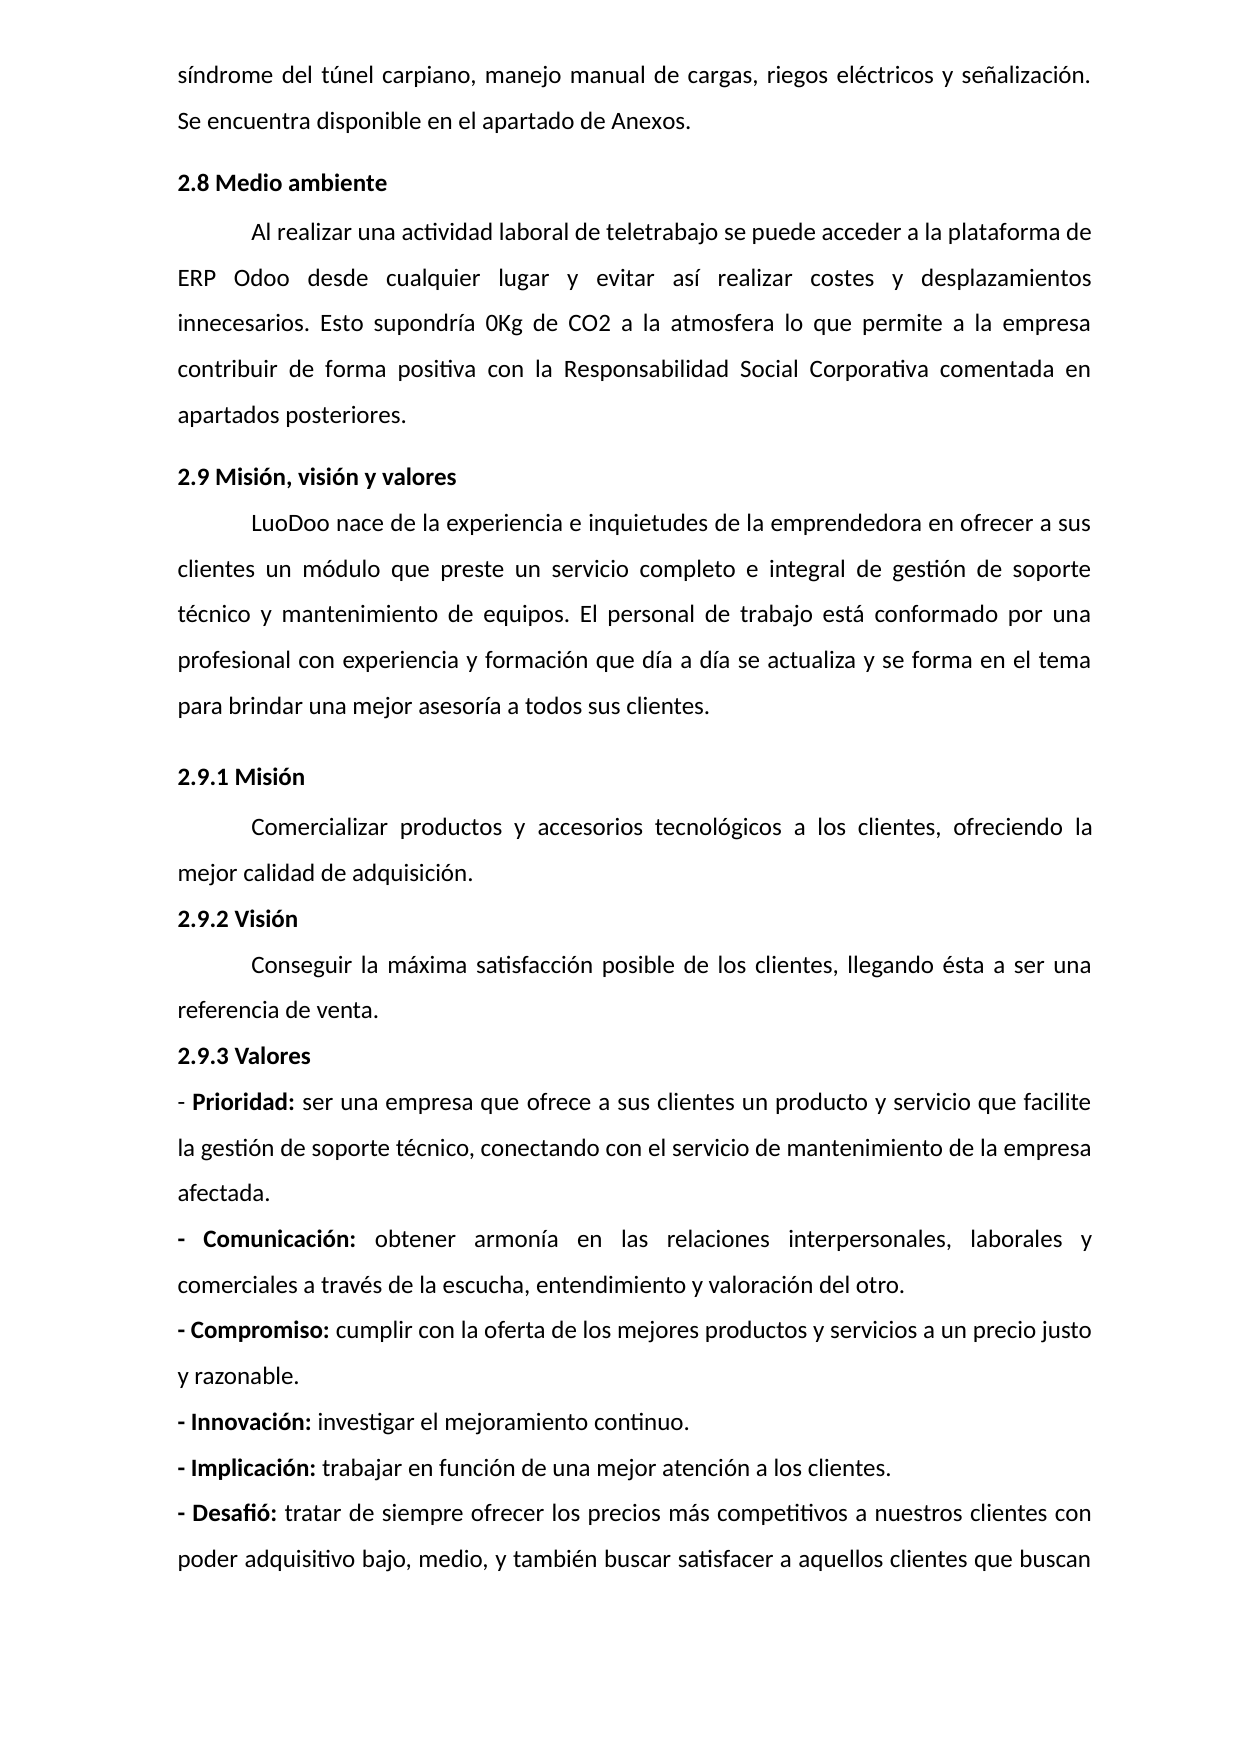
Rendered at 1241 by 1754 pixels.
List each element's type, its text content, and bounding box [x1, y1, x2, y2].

text Al realizar una actividad laboral de teletrabajo se puede acceder a la plataforma de ERP Odoo desde cualquier lugar y evitar así realizar costes y desplazamientos innecesarios. Esto supondría 0Kg de CO2 a la atmosfera lo que permite a la empresa contribuir de forma positiva con la Responsabilidad Social Corporativa comentada en apartados posteriores. [177, 216, 1093, 429]
text 2.9.1 Misión [177, 761, 1093, 791]
text - Innovación: investigar el mejoramiento continuo. [177, 1406, 1093, 1437]
text - Compromiso: cumplir con la oferta de los mejores productos y servicios a un precio justo y razonable. [177, 1315, 1093, 1391]
text - Desafió: tratar de siempre ofrecer los precios más competitivos a nuestros clientes con poder adquisitivo bajo, medio, y también buscar satisfacer a aquellos clientes que buscan [177, 1498, 1093, 1574]
text 2.9 Misión, visión y valores [177, 461, 1093, 492]
text LuoDoo nace de la experiencia e inquietudes de la emprendedora en ofrecer a sus clientes un módulo que preste un servicio completo e integral de gestión de soporte técnico y mantenimiento de equipos. El personal de trabajo está conformado por una profesional con experiencia y formación que día a día se actualiza y se forma en el tema para brindar una mejor asesoría a todos sus clientes. [177, 507, 1093, 721]
text Comercializar productos y accesorios tecnológicos a los clientes, ofreciendo la mejor calidad de adquisición. [177, 807, 1093, 888]
text Conseguir la máxima satisfacción posible de los clientes, llegando ésta a ser una referencia de venta. [177, 949, 1093, 1025]
text 2.9.2 Visión [177, 903, 1093, 934]
text 2.8 Medio ambiente [177, 167, 1093, 198]
text - Implicación: trabajar en función de una mejor atención a los clientes. [177, 1452, 1093, 1482]
text síndrome del túnel carpiano, manejo manual de cargas, riegos eléctricos y señalización. Se encuentra disponible en el apartado de Anexos. [177, 59, 1093, 135]
text - Comunicación: obtener armonía en las relaciones interpersonales, laborales y comerciales a través de la escucha, entendimiento y valoración del otro. [177, 1223, 1093, 1299]
text - Prioridad: ser una empresa que ofrece a sus clientes un producto y servicio que facilite la gestión de soporte técnico, conectando con el servicio de mantenimiento de la empresa afectada. [177, 1086, 1093, 1208]
text 2.9.3 Valores [177, 1040, 1093, 1071]
